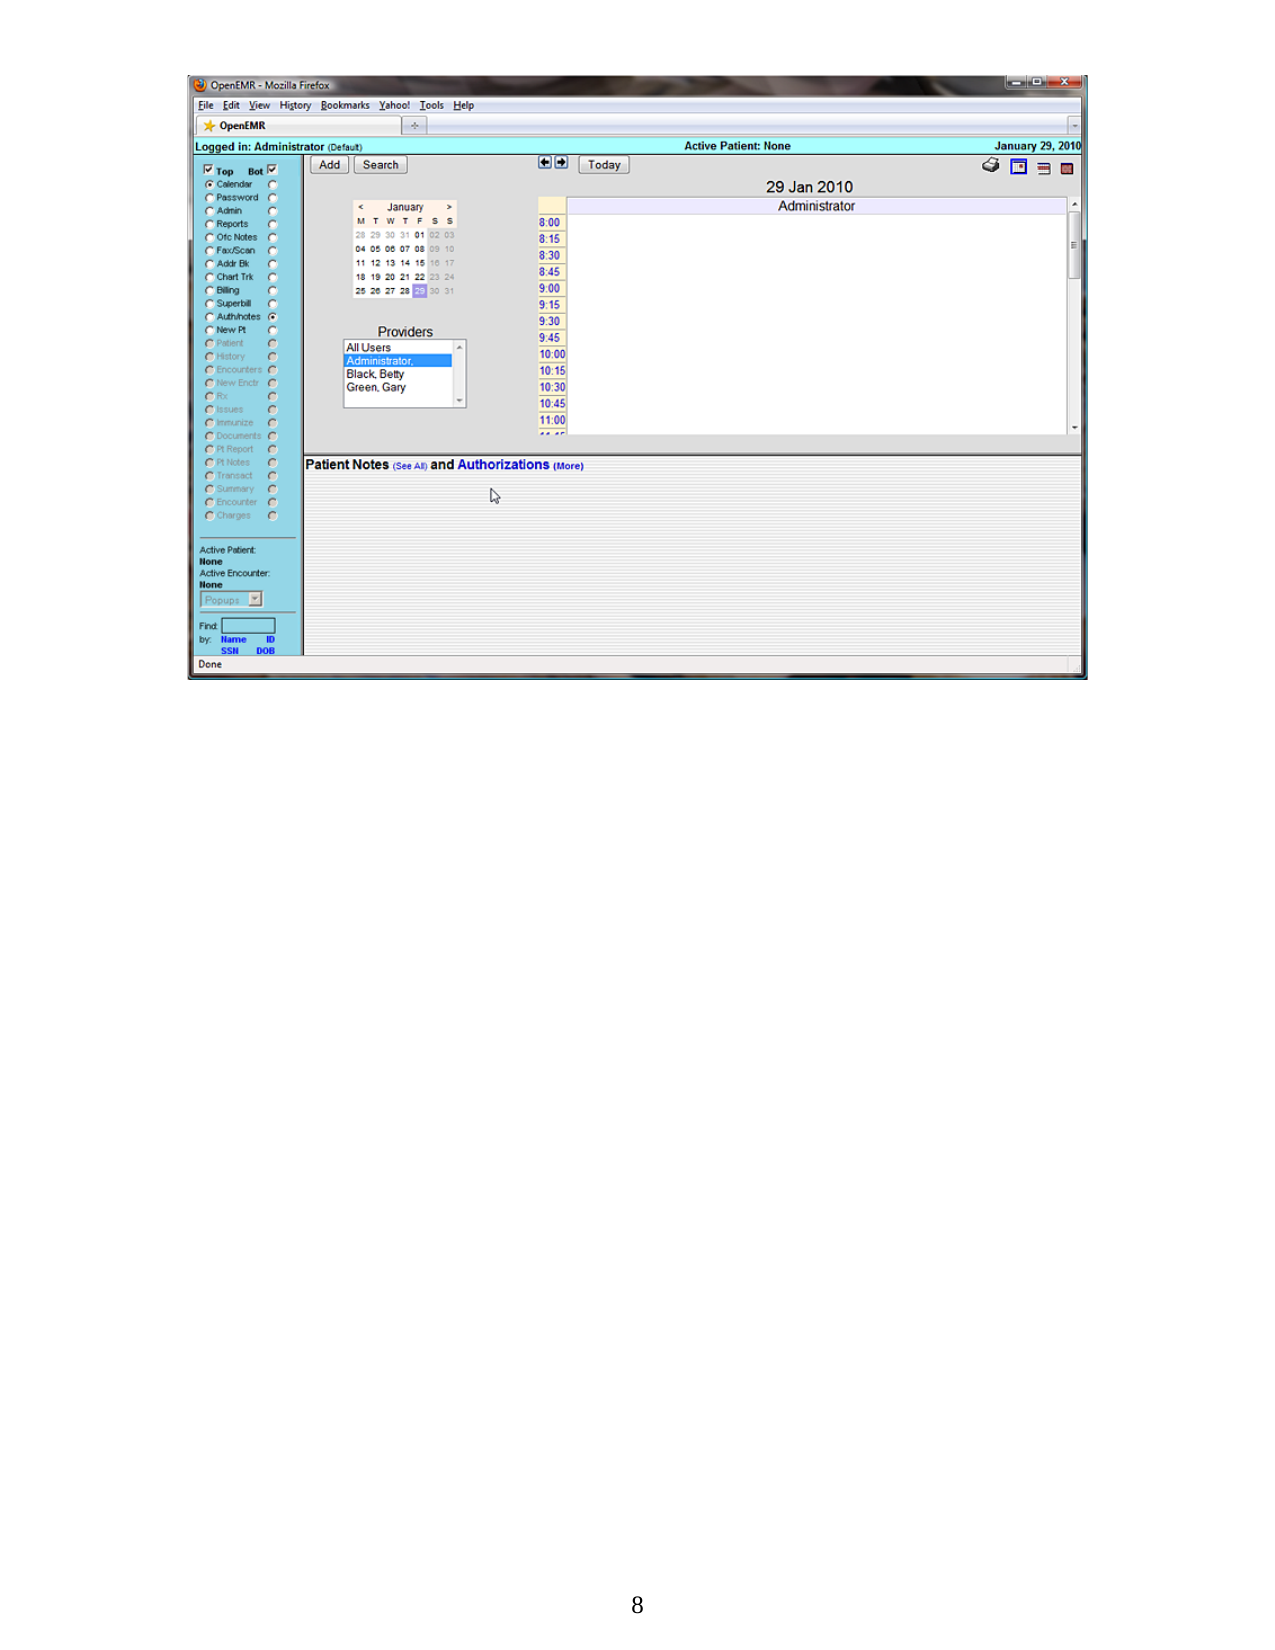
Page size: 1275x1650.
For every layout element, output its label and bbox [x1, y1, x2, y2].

picture [187, 75, 1088, 680]
